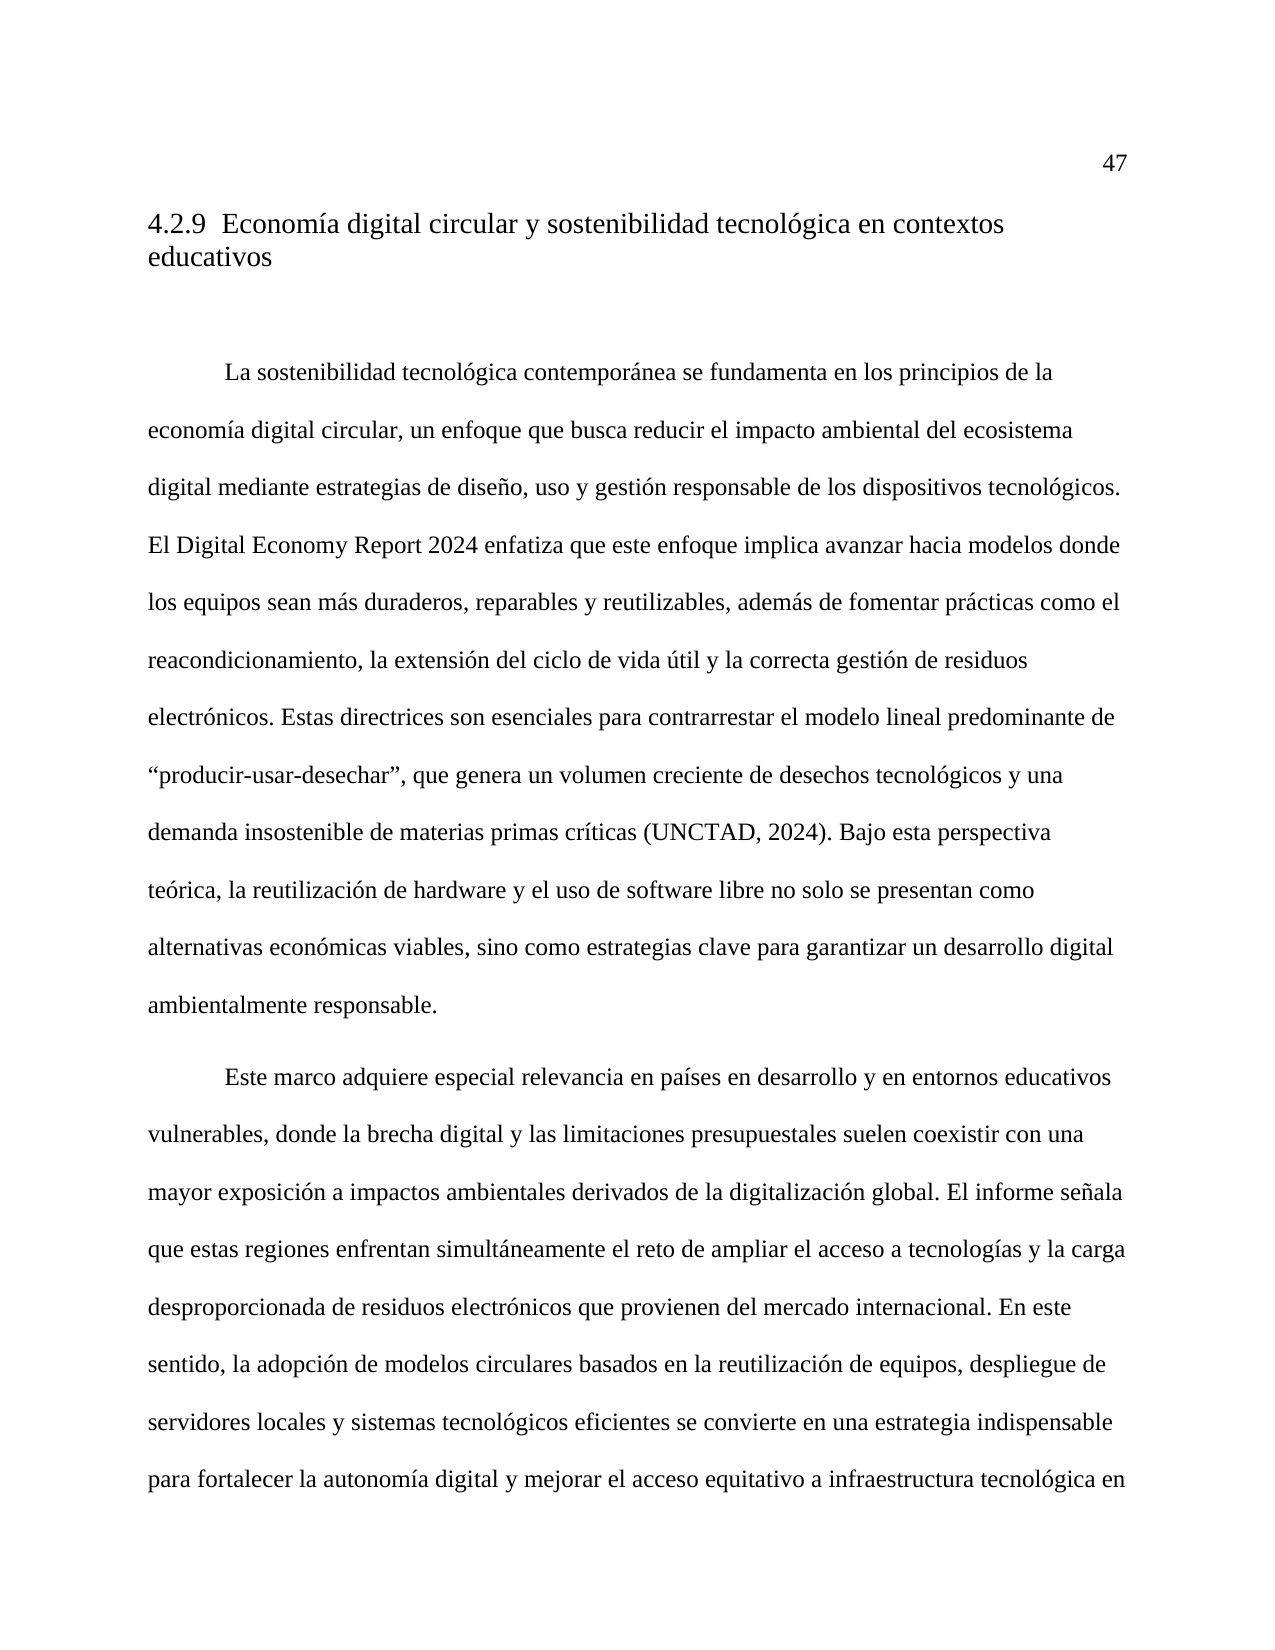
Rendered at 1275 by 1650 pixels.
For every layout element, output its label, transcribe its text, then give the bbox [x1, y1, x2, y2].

text Este marco adquiere especial relevancia en países en desarrollo y en entornos educativos vulnerables, donde la brecha digital y las limitaciones presupuestales suelen coexistir con una mayor exposición a impactos ambientales derivados de la digitalización global. El informe señala que estas regiones enfrentan simultáneamente el reto de ampliar el acceso a tecnologías y la carga desproporcionada de residuos electrónicos que provienen del mercado internacional. En este sentido, la adopción de modelos circulares basados en la reutilización de equipos, despliegue de servidores locales y sistemas tecnológicos eficientes se convierte en una estrategia indispensable para fortalecer la autonomía digital y mejorar el acceso equitativo a infraestructura tecnológica en [148, 1062, 1127, 1493]
text La sostenibilidad tecnológica contemporánea se fundamenta en los principios de la economía digital circular, un enfoque que busca reducir el impacto ambiental del ecosistema digital mediante estrategias de diseño, uso y gestión responsable de los dispositivos tecnológicos. El Digital Economy Report 2024 enfatiza que este enfoque implica avanzar hacia modelos donde los equipos sean más duraderos, reparables y reutilizables, además de fomentar prácticas como el reacondicionamiento, la extensión del ciclo de vida útil y la correcta gestión de residuos electrónicos. Estas directrices son esenciales para contrarrestar el modelo lineal predominante de “producir-usar-desechar”, que genera un volumen creciente de desechos tecnológicos y una demanda insostenible de materias primas críticas (UNCTAD, 2024). Bajo esta perspectiva teórica, la reutilización de hardware y el uso de software libre no solo se presentan como alternativas económicas viables, sino como estrategias clave para garantizar un desarrollo digital ambientalmente responsable. [148, 357, 1127, 1019]
subtitle Economía digital circular y sostenibilidad tecnológica en contextos educativos [148, 206, 1127, 273]
